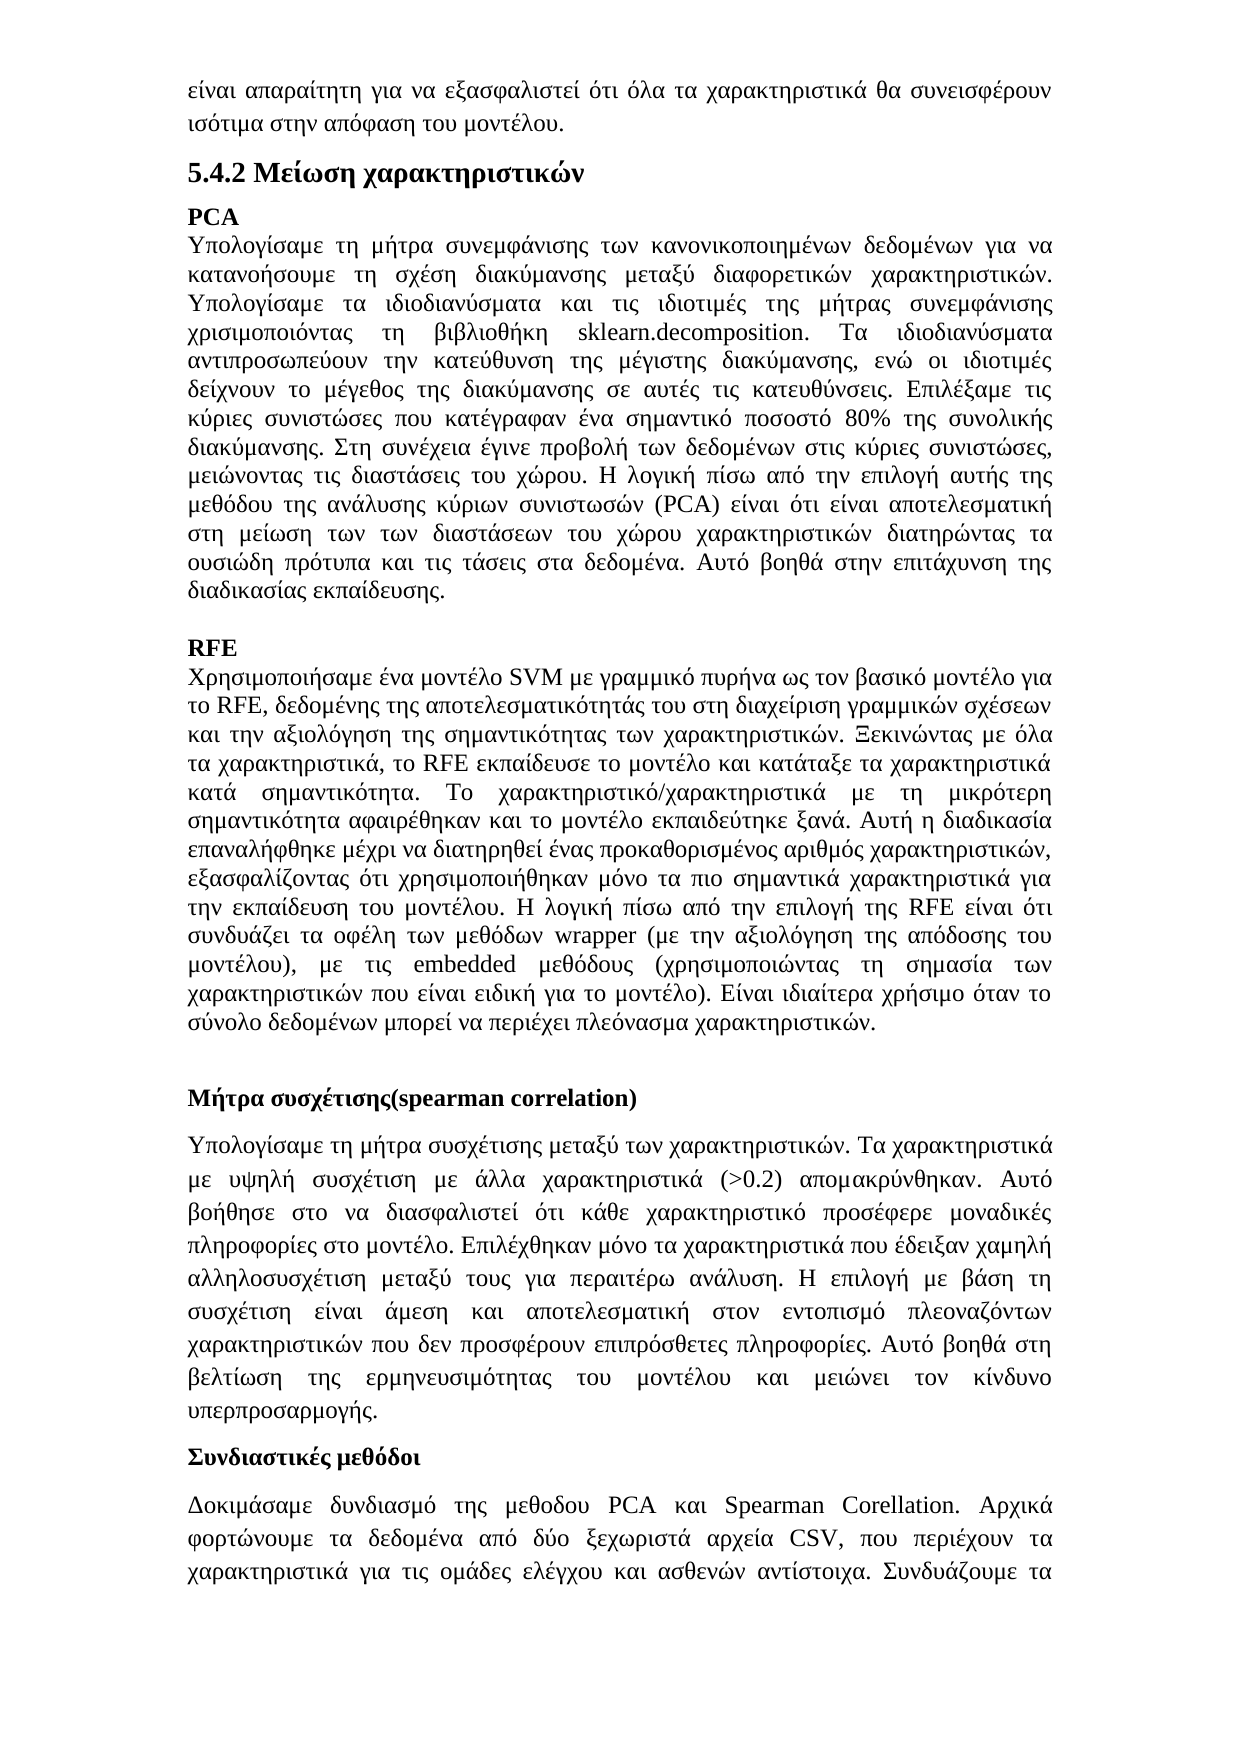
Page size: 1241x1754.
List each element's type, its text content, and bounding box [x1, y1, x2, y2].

subtitle 5.4.2 Μείωση χαρακτηριστικών [187, 156, 1053, 189]
text PCA [187, 202, 1053, 230]
text Mήτρα συσχέτισης(spearman correlation) [187, 1083, 1053, 1112]
text είναι απαραίτητη για να εξασφαλιστεί ότι όλα τα χαρακτηριστικά θα συνεισφέρουν ισότιμα στην απόφαση του μοντέλου. [187, 75, 1053, 137]
text Yπολογίσαμε τη μήτρα συνεμφάνισης των κανονικοποιημένων δεδομένων για να κατανοήσουμε τη σχέση διακύμανσης μεταξύ διαφορετικών χαρακτηριστικών. Υπολογίσαμε τα ιδιοδιανύσματα και τις ιδιοτιμές της μήτρας συνεμφάνισης χρισιμοποιόντας τη βιβλιοθήκη sklearn.decomposition. Τα ιδιοδιανύσματα αντιπροσωπεύουν την κατεύθυνση της μέγιστης διακύμανσης, ενώ οι ιδιοτιμές δείχνουν το μέγεθος της διακύμανσης σε αυτές τις κατευθύνσεις. Επιλέξαμε τις κύριες συνιστώσες που κατέγραφαν ένα σημαντικό ποσοστό 80% της συνολικής διακύμανσης. Στη συνέχεια έγινε προβολή των δεδομένων στις κύριες συνιστώσες, μειώνοντας τις διαστάσεις του χώρου. Η λογική πίσω από την επιλογή αυτής της μεθόδου της ανάλυσης κύριων συνιστωσών (PCA) είναι ότι είναι αποτελεσματική στη μείωση των των διαστάσεων του χώρου χαρακτηριστικών διατηρώντας τα ουσιώδη πρότυπα και τις τάσεις στα δεδομένα. Αυτό βοηθά στην επιτάχυνση της διαδικασίας εκπαίδευσης. [187, 230, 1053, 604]
text Υπολογίσαμε τη μήτρα συσχέτισης μεταξύ των χαρακτηριστικών. Τα χαρακτηριστικά με υψηλή συσχέτιση με άλλα χαρακτηριστικά (>0.2) απομακρύνθηκαν. Αυτό βοήθησε στο να διασφαλιστεί ότι κάθε χαρακτηριστικό προσέφερε μοναδικές πληροφορίες στο μοντέλο. Επιλέχθηκαν μόνο τα χαρακτηριστικά που έδειξαν χαμηλή αλληλοσυσχέτιση μεταξύ τους για περαιτέρω ανάλυση. Η επιλογή με βάση τη συσχέτιση είναι άμεση και αποτελεσματική στον εντοπισμό πλεοναζόντων χαρακτηριστικών που δεν προσφέρουν επιπρόσθετες πληροφορίες. Αυτό βοηθά στη βελτίωση της ερμηνευσιμότητας του μοντέλου και μειώνει τον κίνδυνο υπερπροσαρμογής. [187, 1131, 1053, 1423]
text Δοκιμάσαμε δυνδιασμό της μεθοδου PCA και Spearman Corellation. Αρχικά φορτώνουμε τα δεδομένα από δύο ξεχωριστά αρχεία CSV, που περιέχουν τα χαρακτηριστικά για τις ομάδες ελέγχου και ασθενών αντίστοιχα. Συνδυάζουμε τα [187, 1490, 1053, 1585]
text RFE [187, 633, 1053, 662]
text Συνδιαστικές μεθόδοι [187, 1442, 1053, 1471]
text Χρησιμοποιήσαμε ένα μοντέλο SVM με γραμμικό πυρήνα ως τον βασικό μοντέλο για το RFE, δεδομένης της αποτελεσματικότητάς του στη διαχείριση γραμμικών σχέσεων και την αξιολόγηση της σημαντικότητας των χαρακτηριστικών. Ξεκινώντας με όλα τα χαρακτηριστικά, το RFE εκπαίδευσε το μοντέλο και κατάταξε τα χαρακτηριστικά κατά σημαντικότητα. Το χαρακτηριστικό/χαρακτηριστικά με τη μικρότερη σημαντικότητα αφαιρέθηκαν και το μοντέλο εκπαιδεύτηκε ξανά. Αυτή η διαδικασία επαναλήφθηκε μέχρι να διατηρηθεί ένας προκαθορισμένος αριθμός χαρακτηριστικών, εξασφαλίζοντας ότι χρησιμοποιήθηκαν μόνο τα πιο σημαντικά χαρακτηριστικά για την εκπαίδευση του μοντέλου. Η λογική πίσω από την επιλογή της RFE είναι ότι συνδυάζει τα οφέλη των μεθόδων wrapper (με την αξιολόγηση της απόδοσης του μοντέλου), με τις embedded μεθόδους (χρησιμοποιώντας τη σημασία των χαρακτηριστικών που είναι ειδική για το μοντέλο). Είναι ιδιαίτερα χρήσιμο όταν το σύνολο δεδομένων μπορεί να περιέχει πλεόνασμα χαρακτηριστικών. [187, 662, 1053, 1035]
